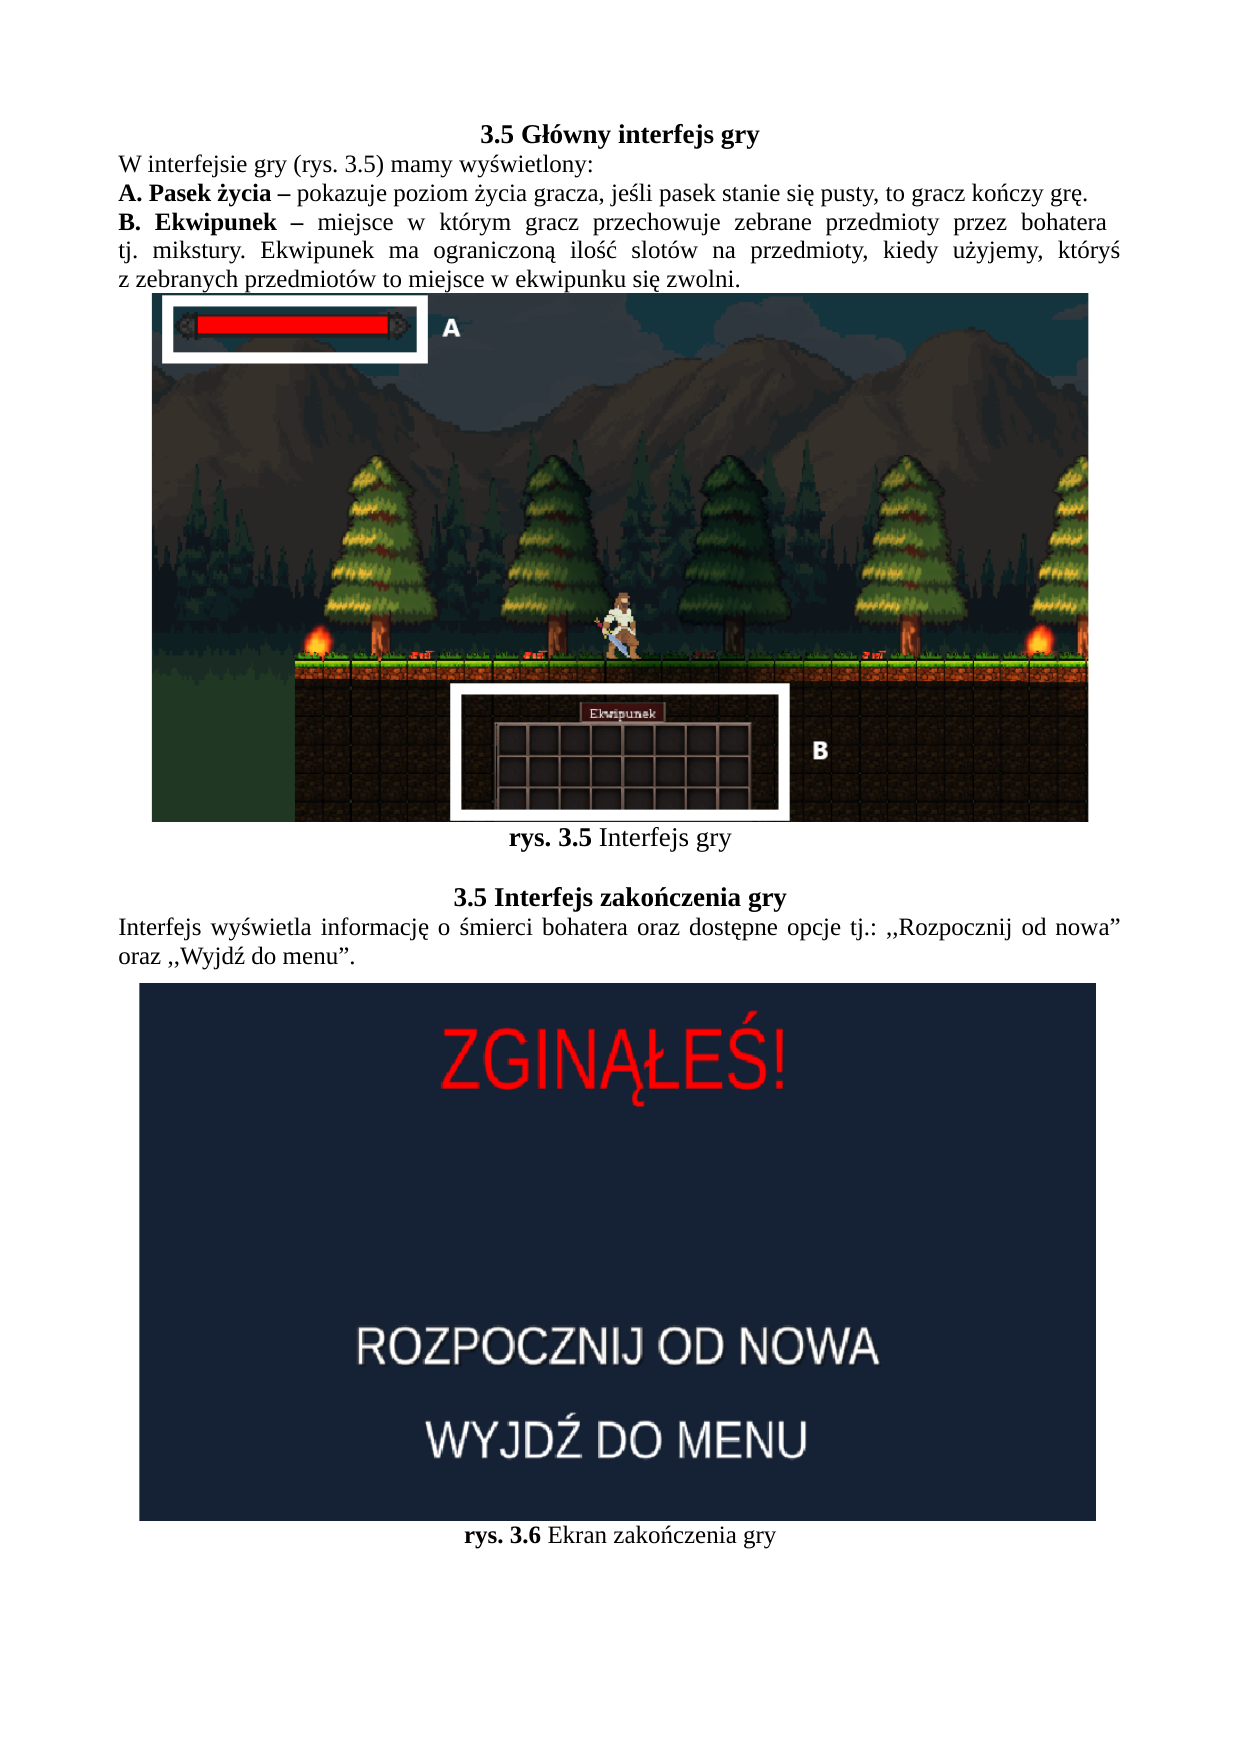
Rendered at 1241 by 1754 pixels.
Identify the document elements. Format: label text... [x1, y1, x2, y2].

text Interfejs wyświetla informację o śmierci bohatera oraz dostępne opcje tj.: ,,Rozpocznij od nowa” oraz ,,Wyjdź do menu”. [118, 912, 1122, 970]
text rys. 3.5 Interfejs gry [118, 293, 1122, 852]
picture [139, 983, 1096, 1521]
text rys. 3.6 Ekran zakończenia gry [118, 970, 1122, 1549]
text 3.5 Interfejs zakończenia gry [118, 881, 1122, 912]
text 3.5 Główny interfejs gry [118, 118, 1122, 149]
text B. Ekwipunek – miejsce w którym gracz przechowuje zebrane przedmioty przez bohatera tj. mikstury. Ekwipunek ma ograniczoną ilość slotów na przedmioty, kiedy użyjemy, któryś z zebranych przedmiotów to miejsce w ekwipunku się zwolni. [118, 207, 1122, 293]
text A. Pasek życia – pokazuje poziom życia gracza, jeśli pasek stanie się pusty, to gracz kończy grę. [118, 178, 1122, 207]
picture [151, 293, 1089, 822]
text W interfejsie gry (rys. 3.5) mamy wyświetlony: [118, 149, 1122, 178]
